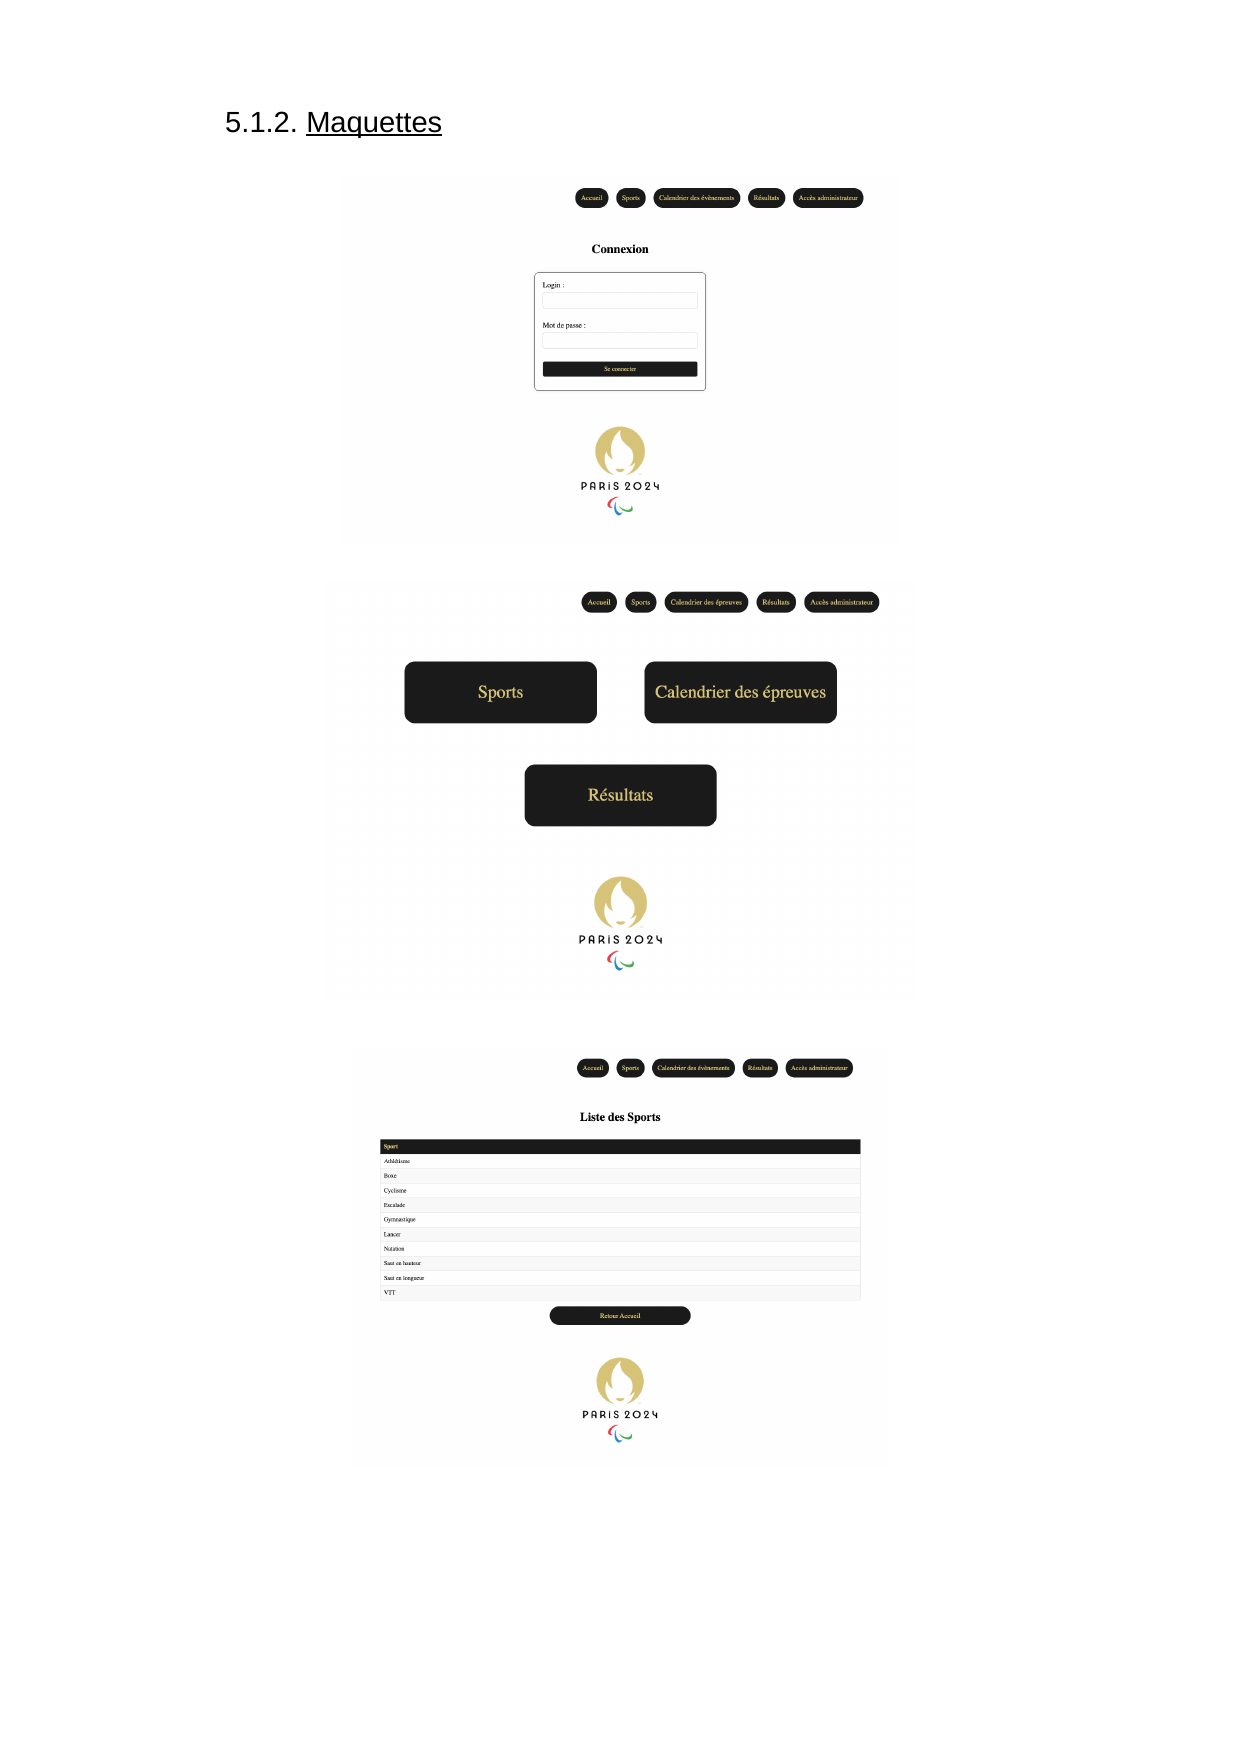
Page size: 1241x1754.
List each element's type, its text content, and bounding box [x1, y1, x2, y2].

picture [341, 177, 899, 543]
subtitle 5.1.2. Maquettes [150, 105, 1165, 139]
picture [324, 580, 917, 1000]
picture [353, 1048, 887, 1469]
